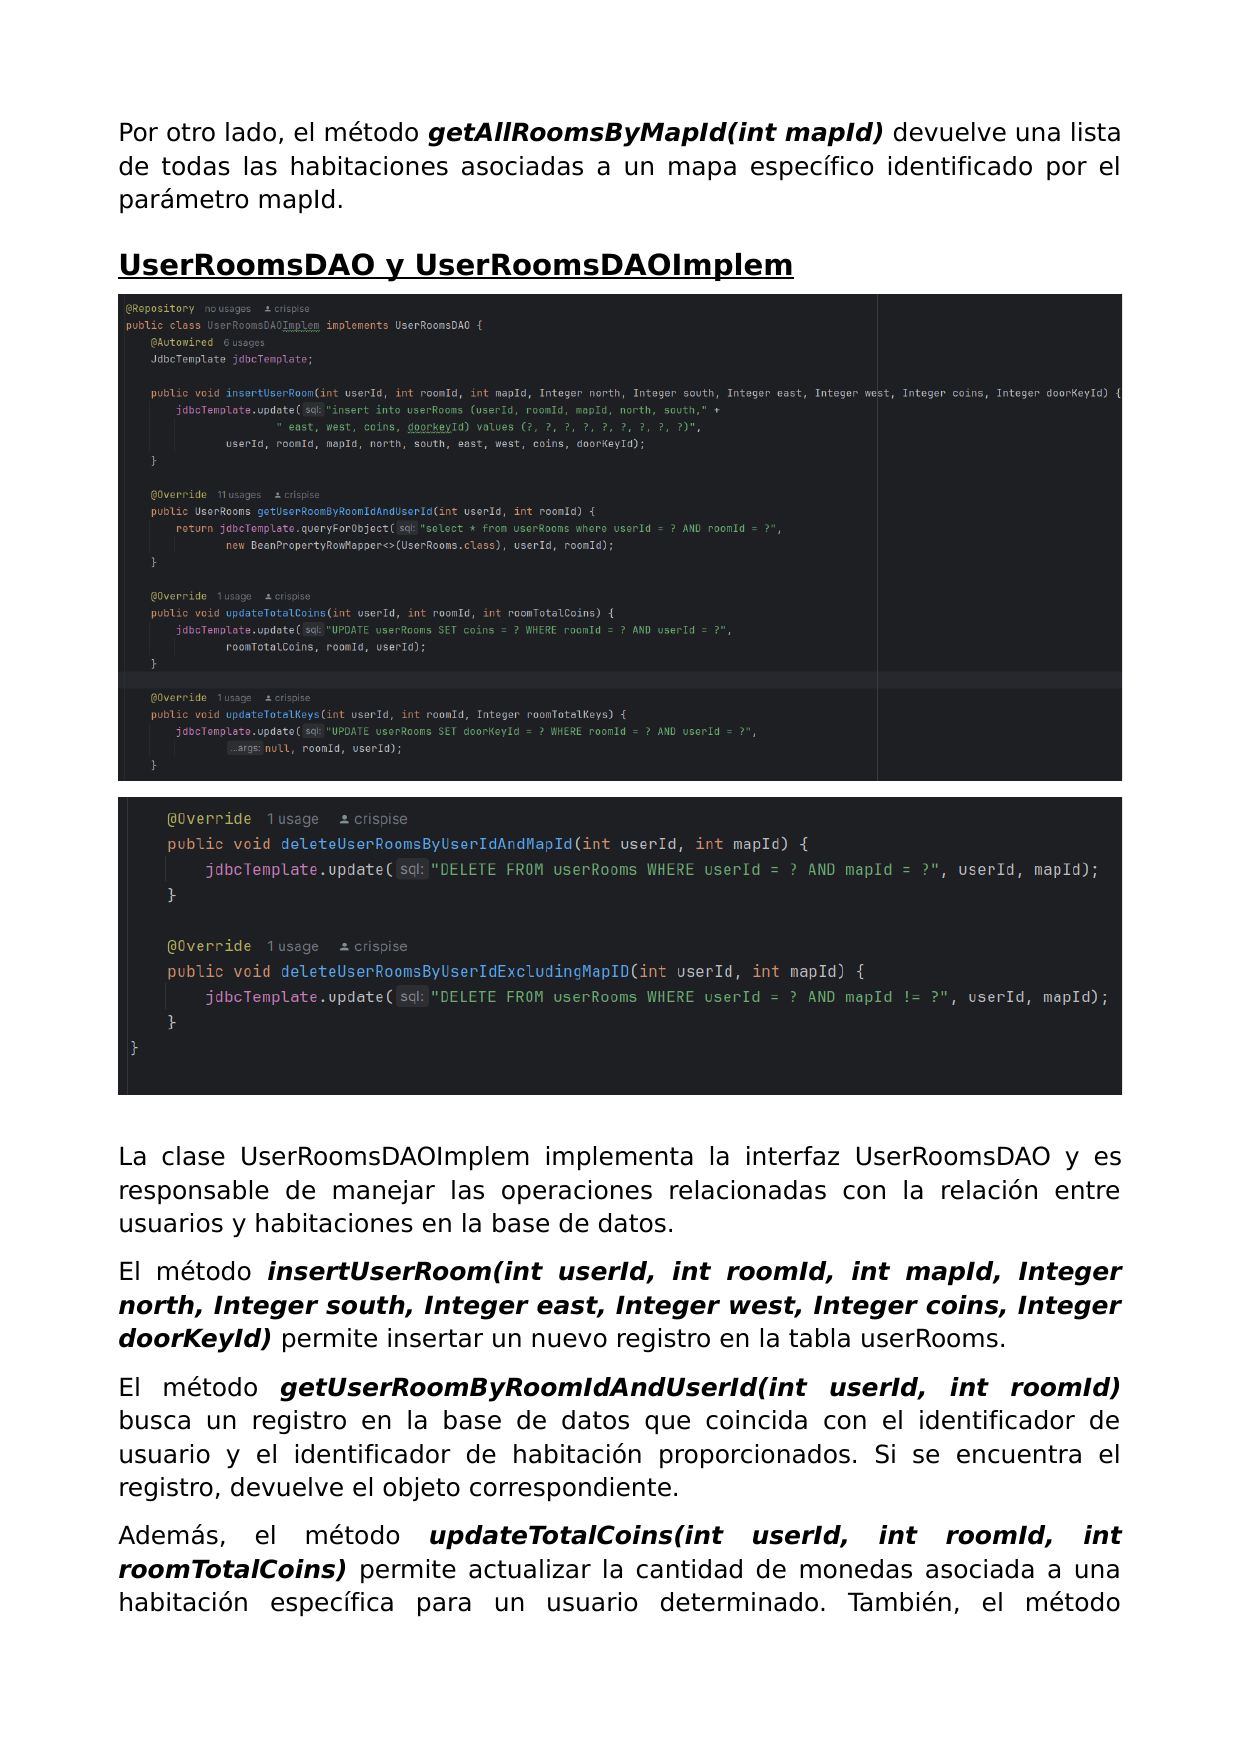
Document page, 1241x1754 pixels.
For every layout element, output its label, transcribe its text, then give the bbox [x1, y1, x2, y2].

text La clase UserRoomsDAOImplem implementa la interfaz UserRoomsDAO y es responsable de manejar las operaciones relacionadas con la relación entre usuarios y habitaciones en la base de datos. [118, 1142, 1122, 1239]
picture [118, 797, 1123, 1095]
text El método insertUserRoom(int userId, int roomId, int mapId, Integer north, Integer south, Integer east, Integer west, Integer coins, Integer doorKeyId) permite insertar un nuevo registro en la tabla userRooms. [118, 1258, 1122, 1354]
text Además, el método updateTotalCoins(int userId, int roomId, int roomTotalCoins) permite actualizar la cantidad de monedas asociada a una habitación específica para un usuario determinado. También, el método [118, 1522, 1122, 1618]
text Por otro lado, el método getAllRoomsByMapId(int mapId) devuelve una lista de todas las habitaciones asociadas a un mapa específico identificado por el parámetro mapId. [118, 118, 1122, 214]
text El método getUserRoomByRoomIdAndUserId(int userId, int roomId) busca un registro en la base de datos que coincida con el identificador de usuario y el identificador de habitación proporcionados. Si se encuentra el registro, devuelve el objeto correspondiente. [118, 1373, 1122, 1503]
subtitle UserRoomsDAO y UserRoomsDAOImplem [118, 248, 1122, 282]
picture [118, 294, 1123, 781]
